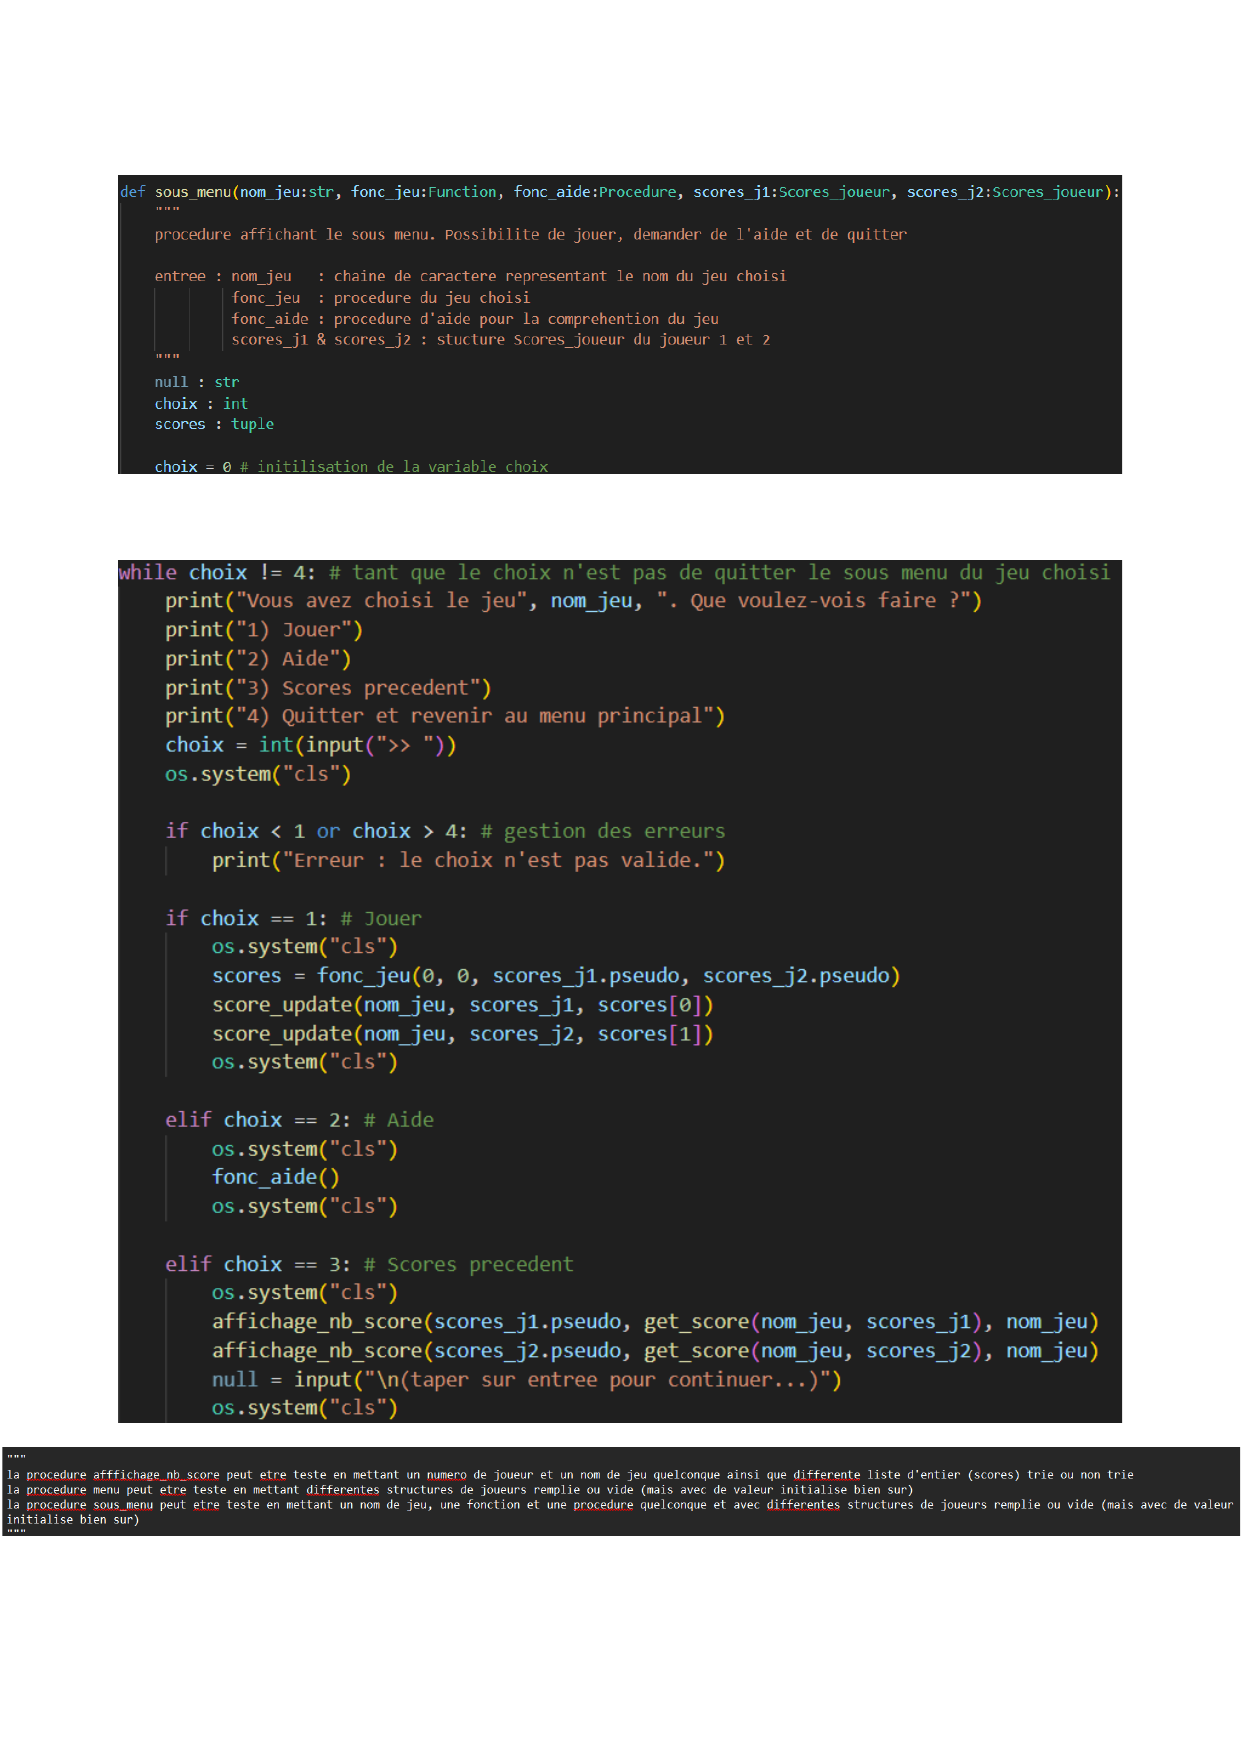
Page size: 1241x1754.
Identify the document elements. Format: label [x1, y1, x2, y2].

picture [118, 560, 1123, 1423]
picture [2, 1447, 1241, 1536]
picture [118, 175, 1123, 474]
